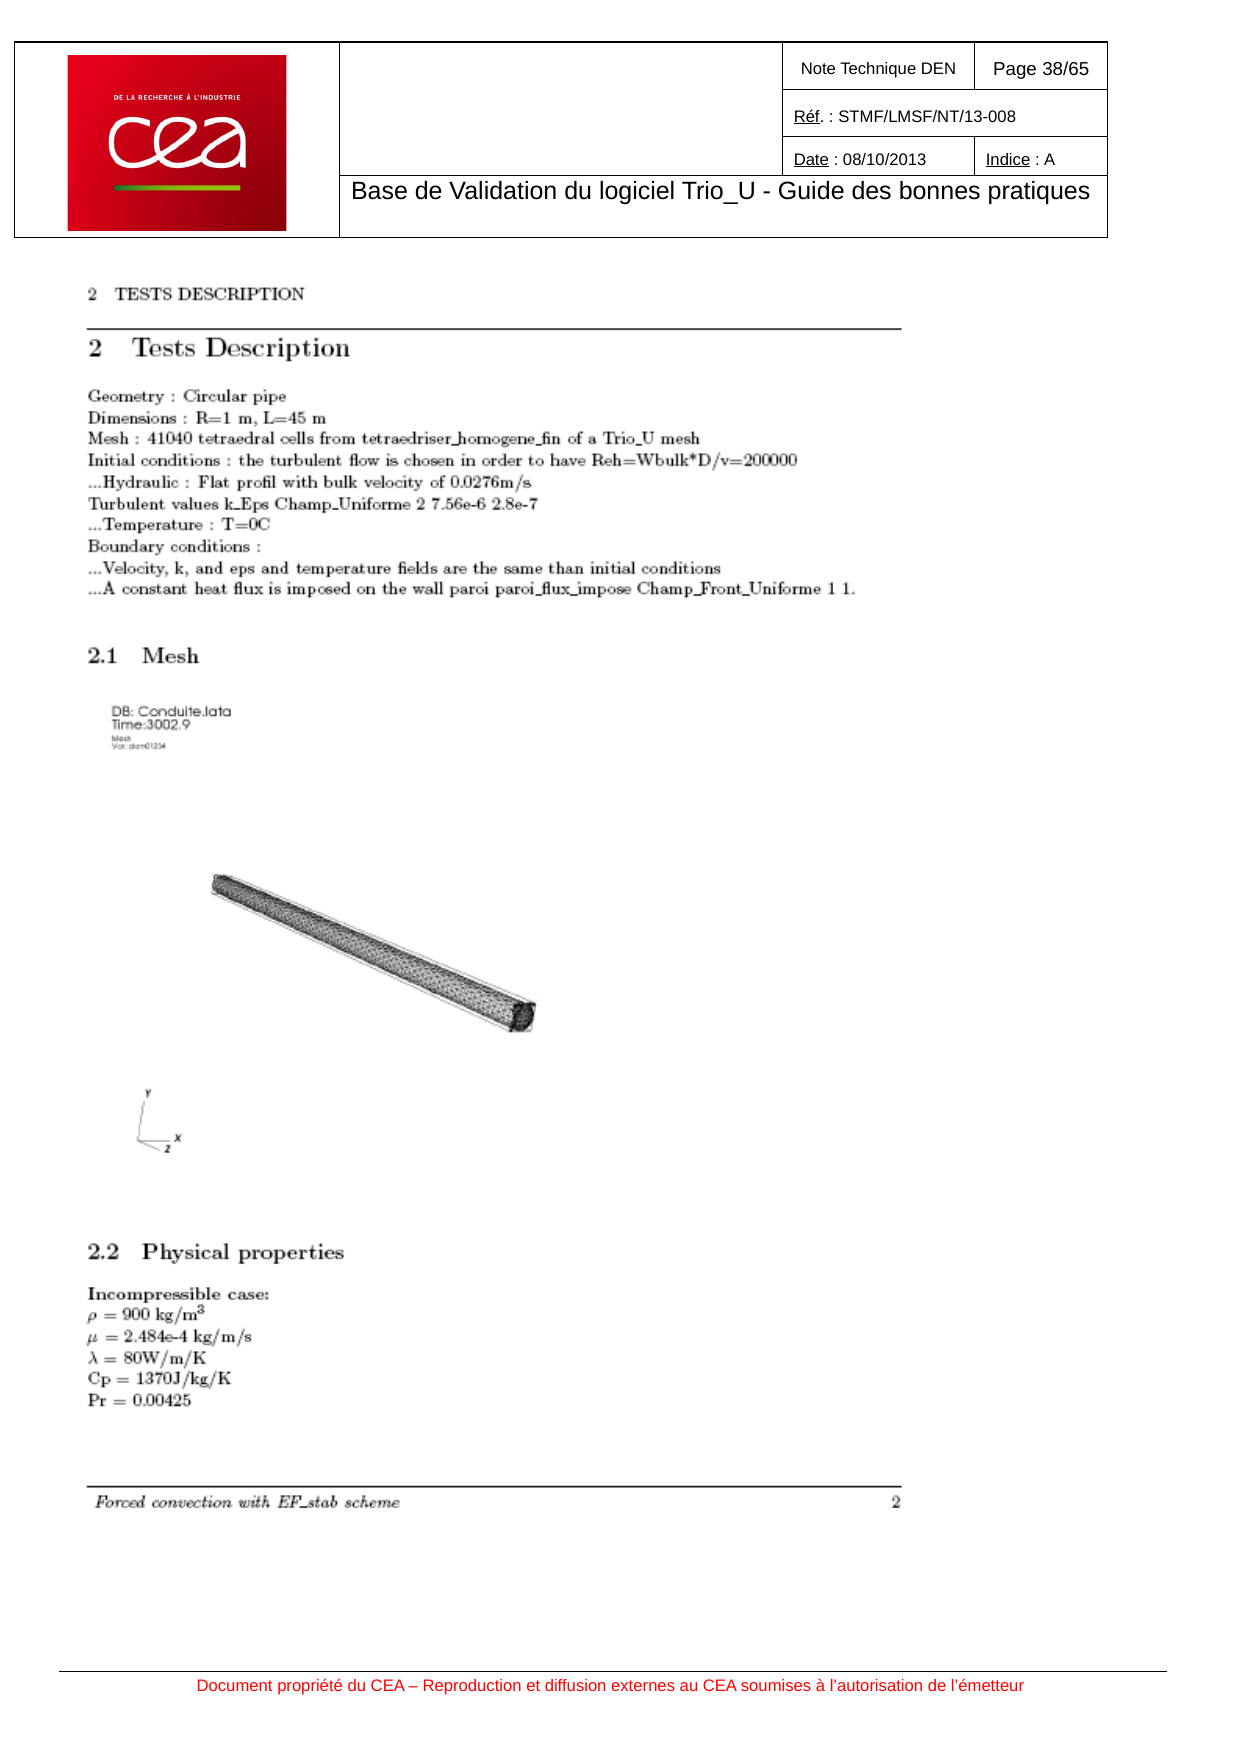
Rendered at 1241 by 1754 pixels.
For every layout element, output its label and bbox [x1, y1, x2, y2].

picture [59, 266, 991, 1530]
picture [67, 55, 287, 231]
